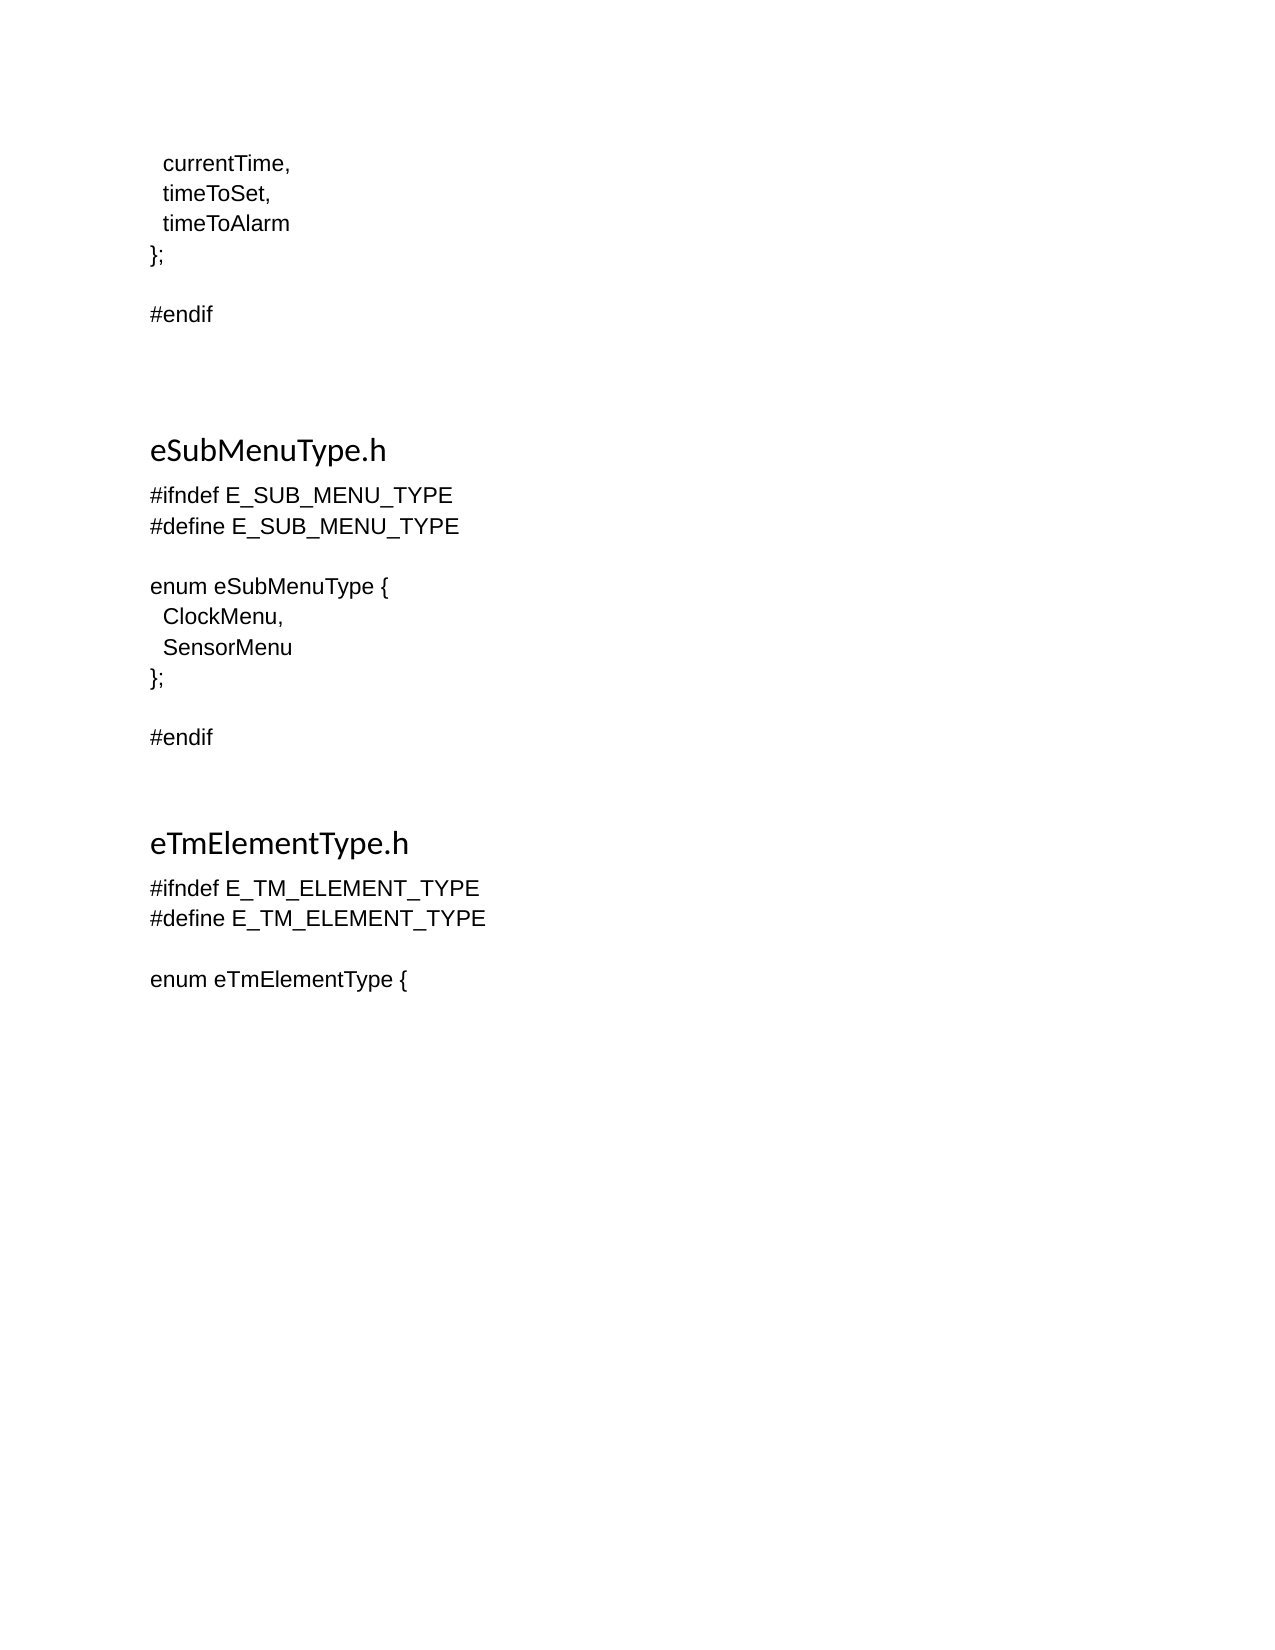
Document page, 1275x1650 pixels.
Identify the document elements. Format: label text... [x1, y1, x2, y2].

text enum eTmElementType { [150, 966, 1125, 992]
text currentTime, [150, 150, 1125, 176]
text #ifndef E_TM_ELEMENT_TYPE [150, 875, 1125, 902]
text #endif [150, 301, 1125, 327]
text #define E_SUB_MENU_TYPE [150, 513, 1125, 539]
text SensorMenu [150, 633, 1125, 660]
text ClockMenu, [150, 603, 1125, 629]
text }; [150, 664, 1125, 690]
subtitle eSubMenuType.h [150, 429, 1125, 470]
text timeToSet, [150, 180, 1125, 207]
text enum eSubMenuType { [150, 573, 1125, 599]
text }; [150, 241, 1125, 267]
text #endif [150, 724, 1125, 750]
text #define E_TM_ELEMENT_TYPE [150, 905, 1125, 932]
text #ifndef E_SUB_MENU_TYPE [150, 482, 1125, 509]
subtitle eTmElementType.h [150, 822, 1125, 863]
text timeToAlarm [150, 210, 1125, 237]
